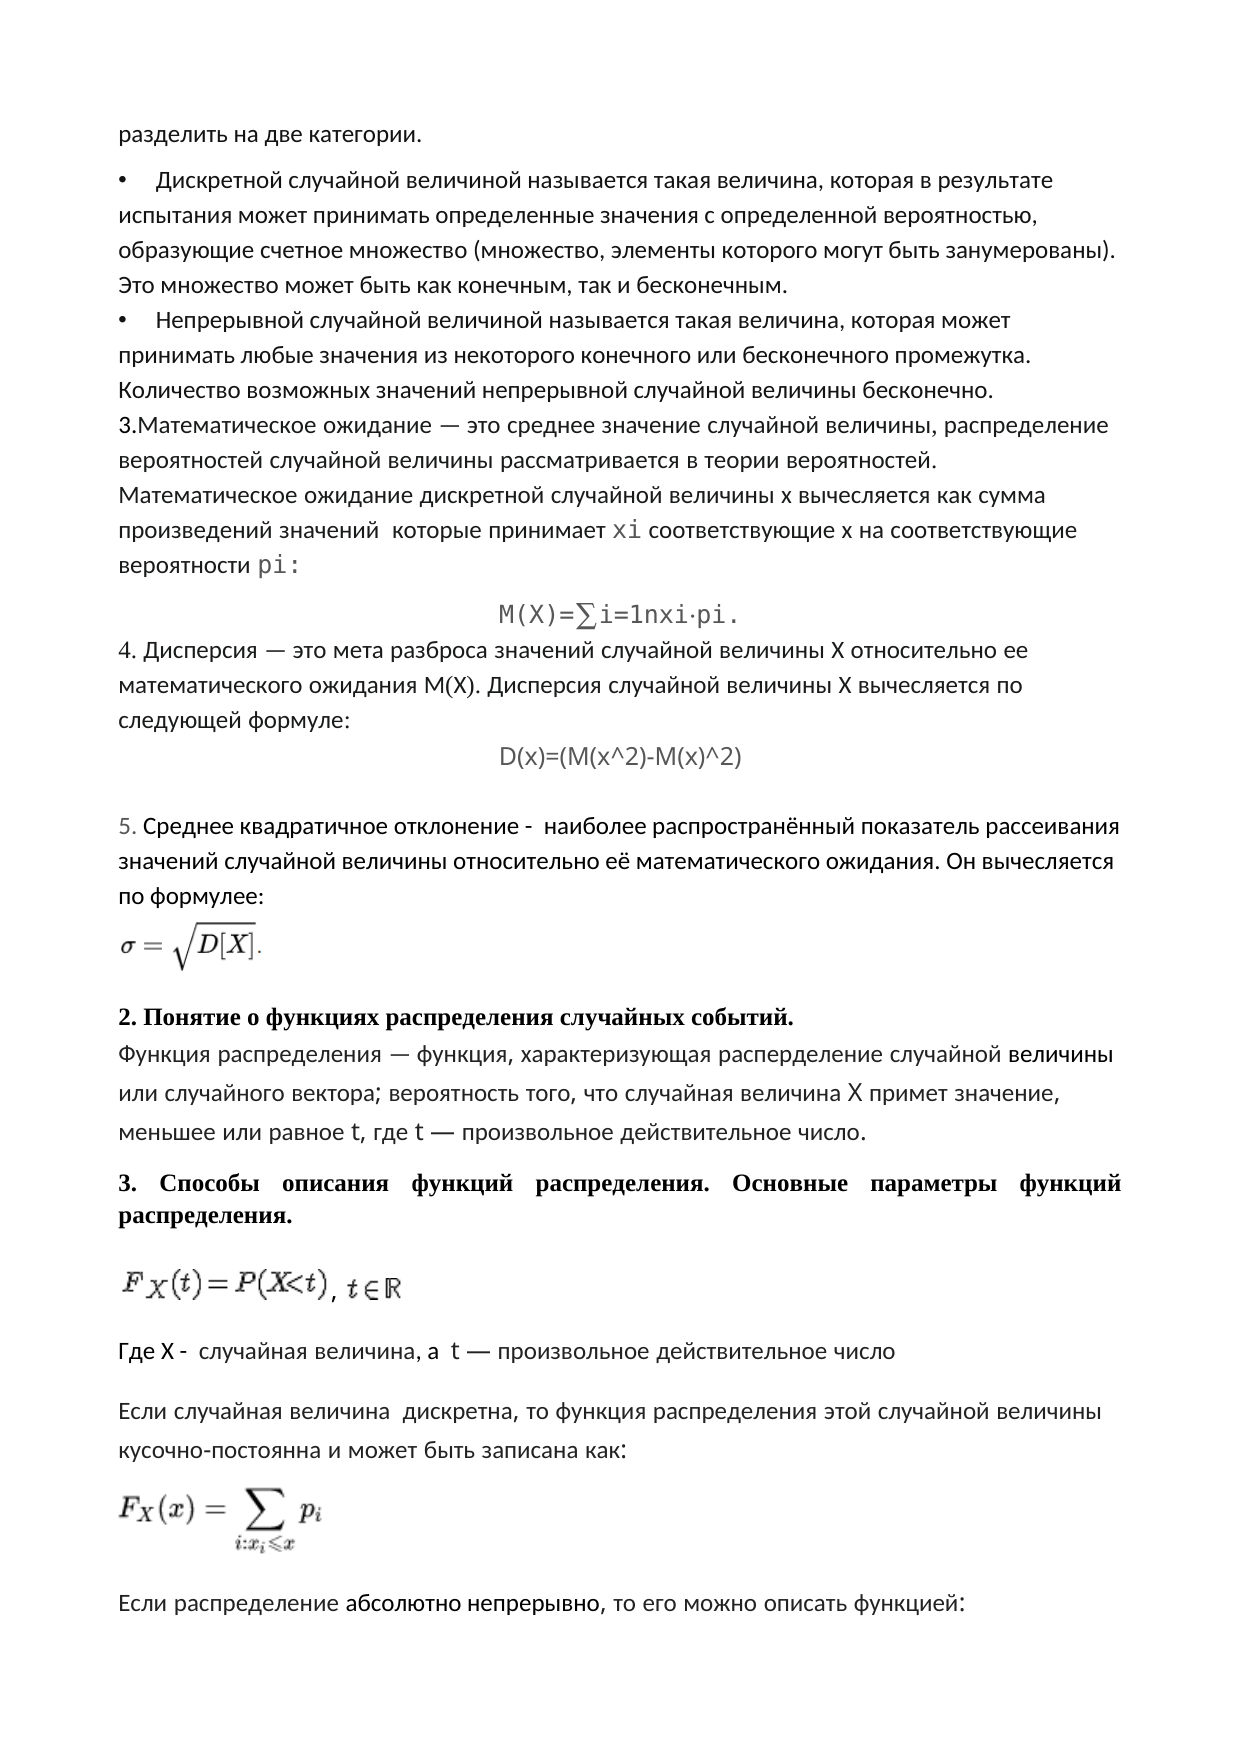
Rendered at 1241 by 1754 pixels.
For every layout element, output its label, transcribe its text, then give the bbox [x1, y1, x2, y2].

text Функция распределения — функция, характеризующая расперделение случайной величины или случайного вектора; вероятность того, что случайная величина X примет значение, меньшее или равное t, где t — произвольное действительное число. [118, 1036, 1122, 1148]
text D(x)=(M(x^2)-M(x)^2) [118, 739, 1122, 773]
text 4. Дисперсия — это мета разброса значений случайной величины Х относительно ее математического ожидания М(Х). Дисперсия случайной величины Х вычесляется по следующей формуле: [118, 634, 1122, 734]
list Дискретной случайной величиной называется такая величина, которая в результате испытания может принимать определенные значения с определенной вероятностью, образующие счетное множество (множество, элементы которого могут быть занумерованы). Это множество может быть как конечным, так и бесконечным. [81, 164, 1122, 299]
text 3.Математическое ожидание — это среднее значение случайной величины, распределение вероятностей случайной величины рассматривается в теории вероятностей. Математическое ожидание дискретной случайной величины х вычесляется как сумма произведений значений которые принимает xi соответствующие х на соответствующие вероятности pi: [118, 409, 1122, 579]
text 5. Среднее квадратичное отклонение - наиболее распространённый показатель рассеивания значений случайной величины относительно её математического ожидания. Он вычесляется по формулее: [118, 810, 1122, 911]
list Непрерывной случайной величиной называется такая величина, которая может принимать любые значения из некоторого конечного или бесконечного промежутка. Количество возможных значений непрерывной случайной величины бесконечно. [81, 304, 1122, 404]
text M(X)=∑i=1nxi⋅pi. [118, 598, 1122, 629]
text 3. Способы описания функций распределения. Основные параметры функций распределения. [118, 1168, 1122, 1229]
text , [118, 1234, 1122, 1307]
text Где Х - случайная величина, а t — произвольное действительное число [118, 1333, 1122, 1367]
text Если случайная величина дискретна, то функция распределения этой случайной величины кусочно-постоянна и может быть записана как: [118, 1393, 1122, 1466]
text 2. Понятие о функциях распределения случайных событий. [118, 1002, 1122, 1031]
text Если распределение абсолютно непрерывно, то его можно описать функцией: [118, 1584, 1122, 1619]
text разделить на две категории. [118, 118, 1122, 149]
